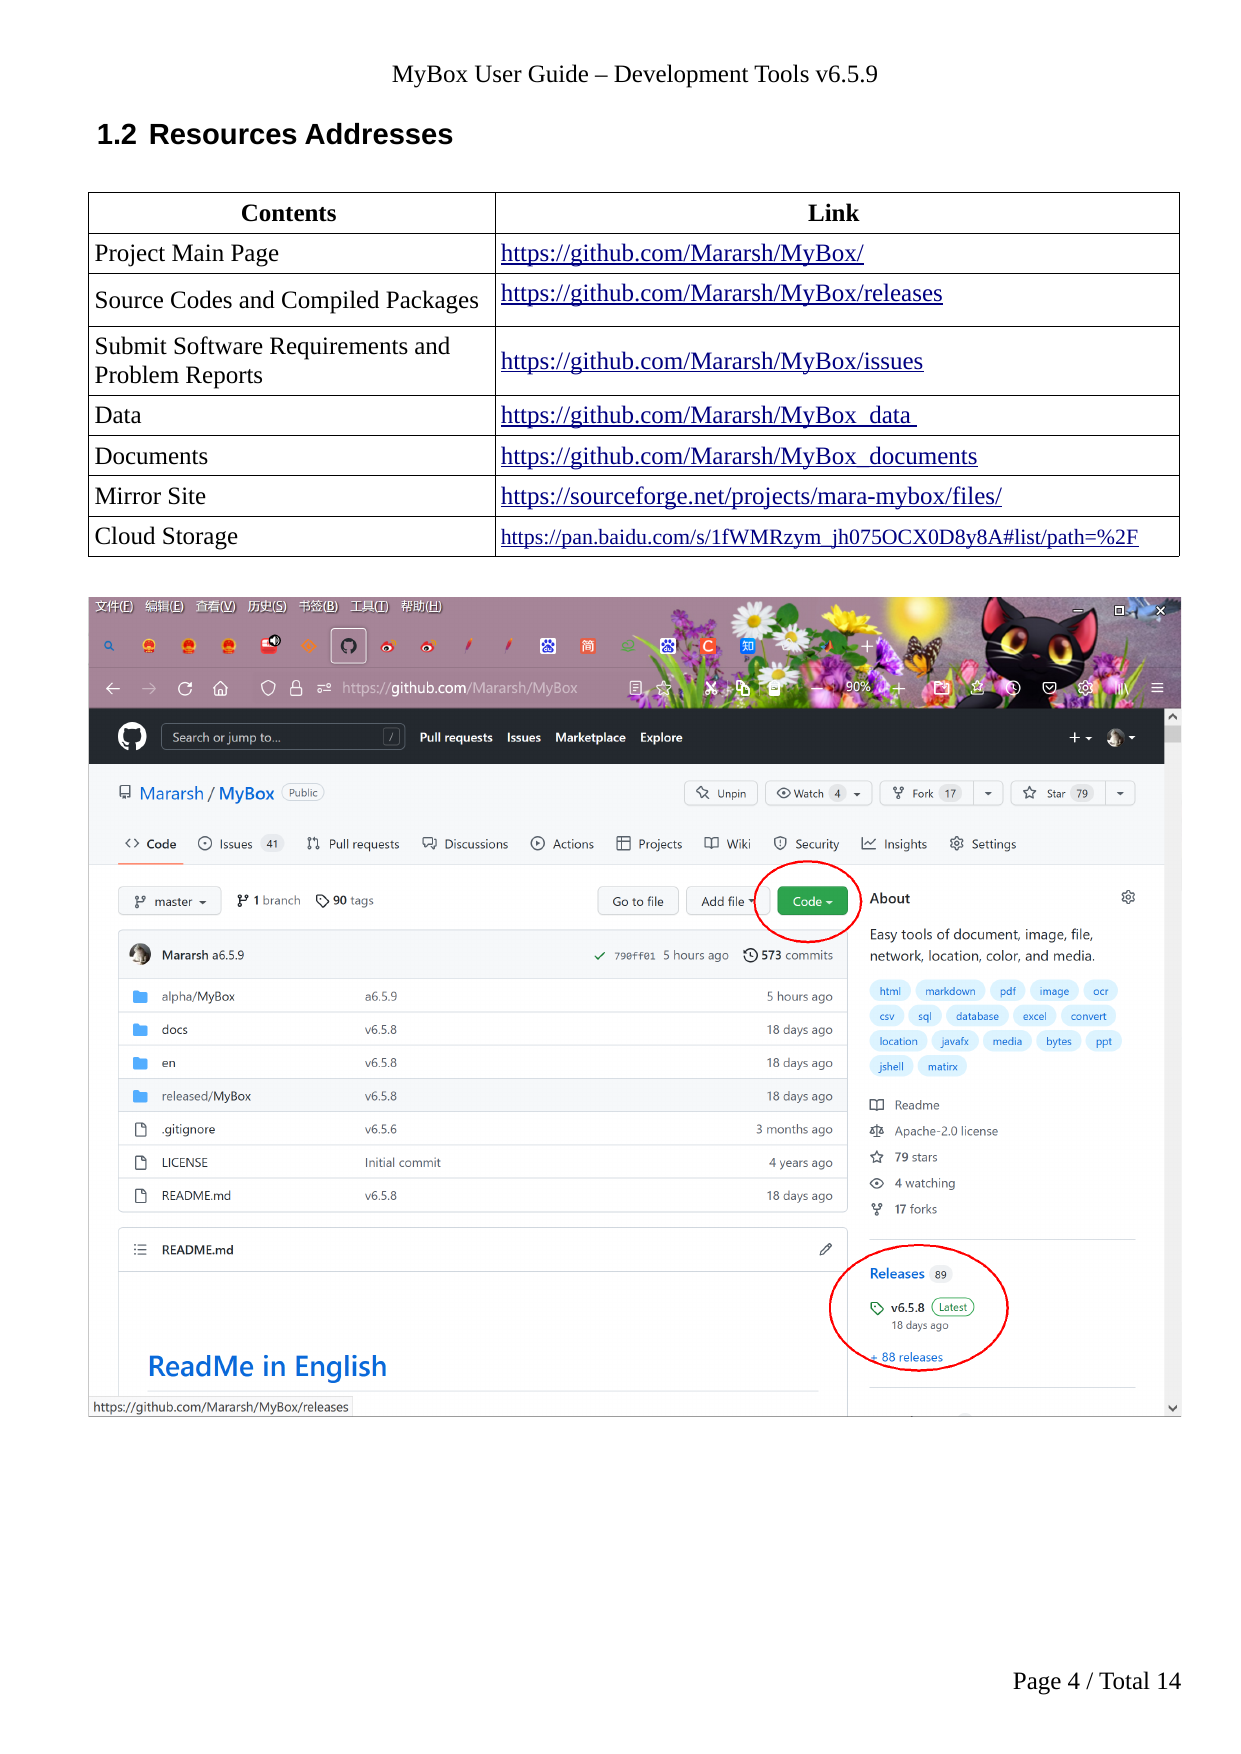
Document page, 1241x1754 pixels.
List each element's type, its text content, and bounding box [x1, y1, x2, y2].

table_cell Source Codes and Compiled Packages [89, 274, 495, 326]
table_cell https://github.com/Mararsh/MyBox/ [496, 234, 1179, 273]
table_cell https://sourceforge.net/projects/mara-mybox/files/ [496, 476, 1179, 516]
table_cell https://github.com/Mararsh/MyBox/issues [496, 327, 1179, 394]
picture [88, 597, 1182, 1417]
table_cell Documents [89, 436, 495, 475]
table_cell Mirror Site [89, 476, 495, 516]
table_cell Submit Software Requirements and Problem Reports [89, 327, 495, 394]
table_header Contents [89, 193, 495, 232]
table_cell https://github.com/Mararsh/MyBox_data [496, 396, 1179, 435]
table_cell https://pan.baidu.com/s/1fWMRzym_jh075OCX0D8y8A#list/path=%2F [496, 517, 1179, 556]
subtitle Resources Addresses [88, 117, 1181, 151]
table_cell Cloud Storage [89, 517, 495, 556]
table_cell https://github.com/Mararsh/MyBox/releases [496, 274, 1179, 326]
table_header Link [496, 193, 1179, 232]
table_cell https://github.com/Mararsh/MyBox_documents [496, 436, 1179, 475]
table_cell Project Main Page [89, 234, 495, 273]
table_cell Data [89, 396, 495, 435]
